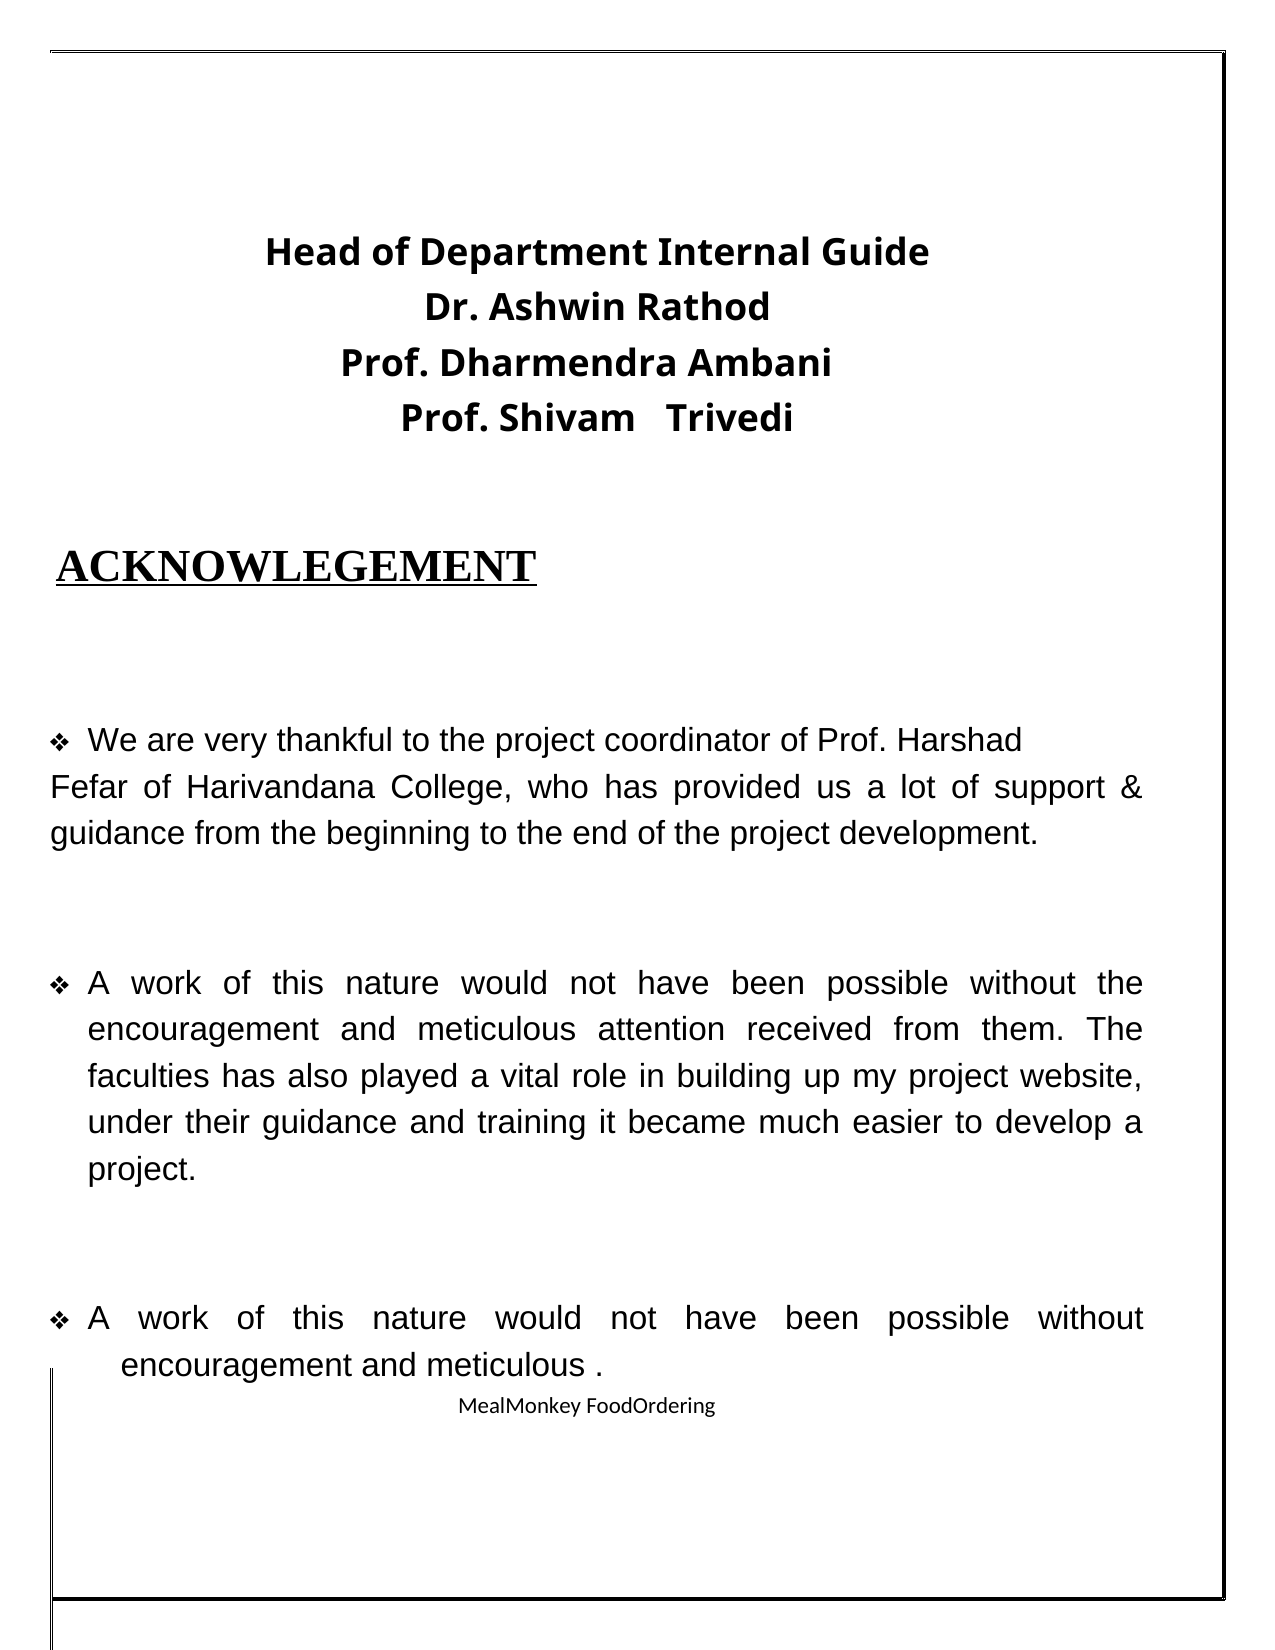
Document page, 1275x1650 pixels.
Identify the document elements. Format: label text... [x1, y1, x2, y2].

list We are very thankful to the project coordinator of Prof. Harshad [50, 720, 1144, 758]
list A work of this nature would not have been possible without the encouragement and meticulous attention received from them. The faculties has also played a vital role in building up my project website, under their guidance and training it became much easier to develop a project. [50, 963, 1144, 1187]
text Dr. Ashwin Rathod [50, 281, 1144, 332]
text ACKNOWLEGEMENT [39, 543, 988, 591]
list A work of this nature would not have been possible without encouragement and meticulous . [50, 1298, 1144, 1383]
text Prof. Shivam Trivedi [50, 391, 1144, 442]
text Prof. Dharmendra Ambani [50, 336, 1144, 387]
text MealMonkey FoodOrdering [53, 1391, 716, 1419]
text Head of Department Internal Guide [50, 226, 1144, 277]
text Fefar of Harivandana College, who has provided us a lot of support & guidance from the beginning to the end of the project development. [50, 767, 1144, 852]
